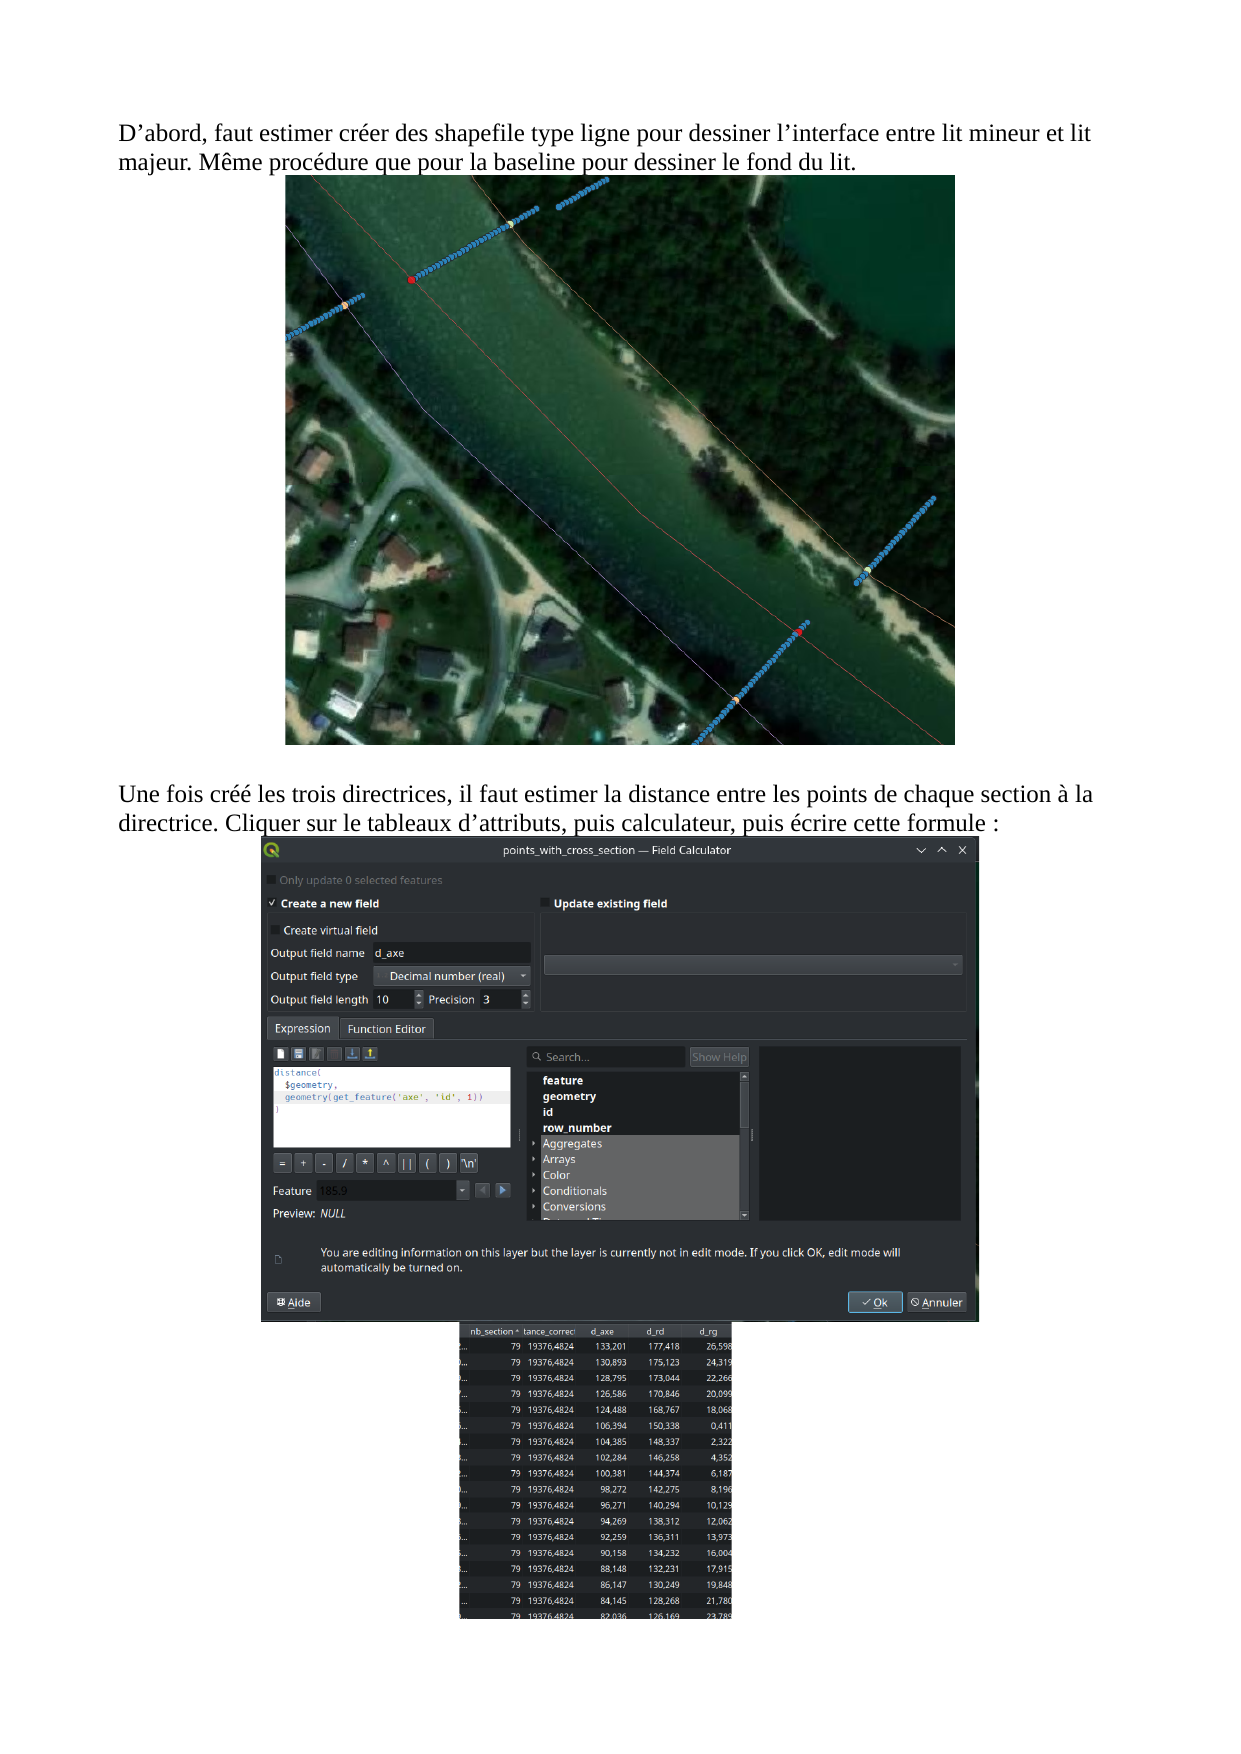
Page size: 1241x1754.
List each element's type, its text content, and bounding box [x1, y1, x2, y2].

text D’abord, faut estimer créer des shapefile type ligne pour dessiner l’interface entre lit mineur et lit majeur. Même procédure que pour la baseline pour dessiner le fond du lit. [118, 118, 1122, 176]
text Une fois créé les trois directrices, il faut estimer la distance entre les points de chaque section à la directrice. Cliquer sur le tableaux d’attributs, puis calculateur, puis écrire cette formule : [118, 779, 1122, 837]
picture [285, 175, 955, 745]
picture [261, 836, 980, 1619]
